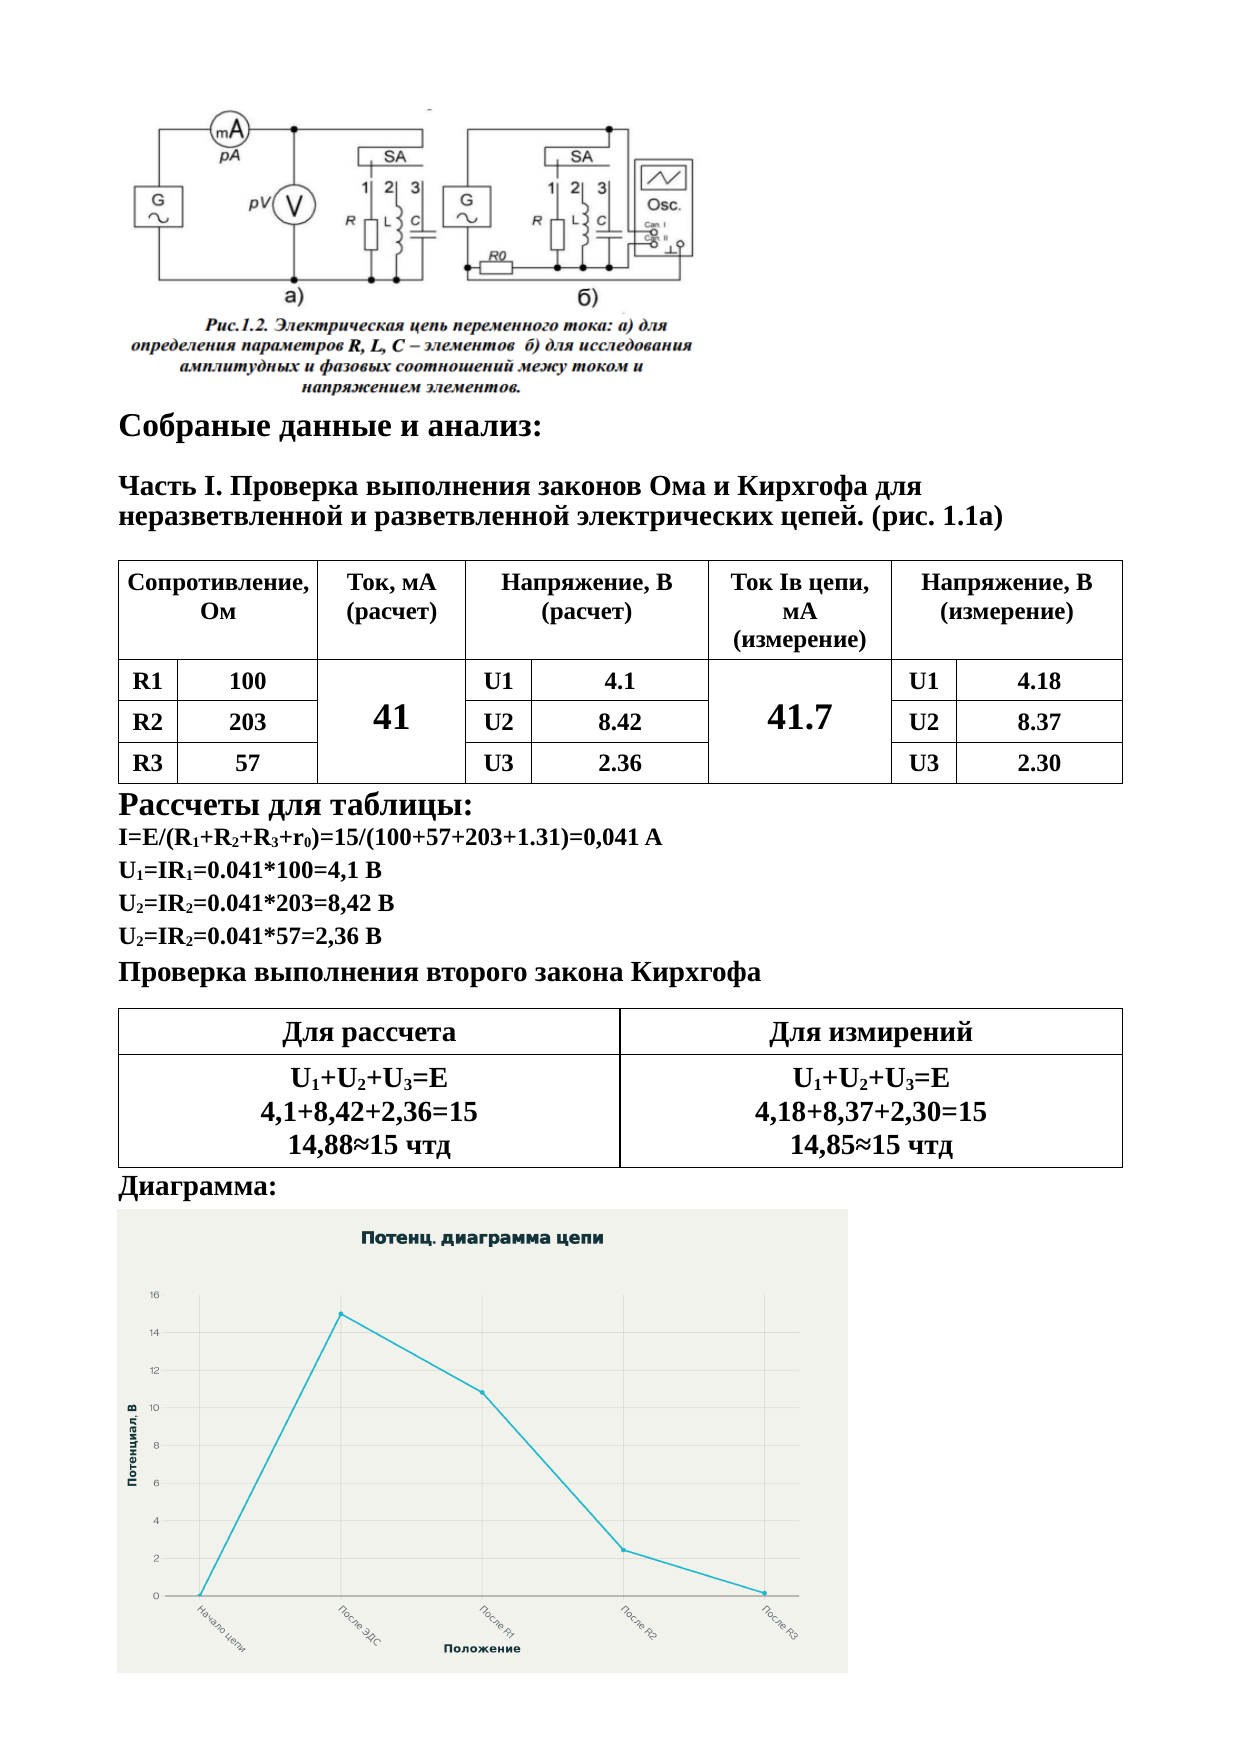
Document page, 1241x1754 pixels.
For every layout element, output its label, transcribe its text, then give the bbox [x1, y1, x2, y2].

table_header Для рассчета [119, 1009, 619, 1053]
text U2=IR2=0.041*57=2,36 B [118, 921, 1122, 950]
table_cell U2 [466, 701, 531, 742]
table_cell R1 [119, 660, 177, 700]
text Диаграмма: [118, 1168, 1122, 1201]
table_header Для измирений [621, 1009, 1122, 1053]
text Рассчеты для таблицы: [118, 784, 1122, 822]
table_cell R3 [119, 743, 177, 783]
table_cell U1 [892, 660, 956, 700]
table_cell R2 [119, 701, 177, 742]
picture [110, 103, 731, 408]
text Собраные данные и анализ: [118, 413, 1122, 442]
table_cell U1+U2+U3=E 4,18+8,37+2,30=15 14,85≈15 чтд [621, 1055, 1122, 1167]
table_cell U1+U2+U3=E 4,1+8,42+2,36=15 14,88≈15 чтд [119, 1055, 619, 1167]
table_cell U3 [466, 743, 531, 783]
table_cell 2.36 [532, 743, 708, 783]
text I=E/(R1+R2+R3+r0)=15/(100+57+203+1.31)=0,041 A [118, 822, 1122, 851]
table_cell 2.30 [957, 743, 1122, 783]
table_cell 203 [178, 701, 317, 742]
table_cell 57 [178, 743, 317, 783]
table_header Напряжение, В (расчет) [466, 561, 708, 659]
table_header Напряжение, В (измерение) [892, 561, 1122, 659]
text U2=IR2=0.041*203=8,42 B [118, 888, 1122, 917]
table_cell 100 [178, 660, 317, 700]
table_cell 41.7 [709, 660, 891, 783]
table_header Ток, мА (расчет) [318, 561, 465, 659]
table_cell 41 [318, 660, 465, 783]
table_header Ток Iв цепи, мА (измерение) [709, 561, 891, 659]
table_header Сопротивление, Ом [119, 561, 317, 659]
table_cell U2 [892, 701, 956, 742]
table_cell U1 [466, 660, 531, 700]
table_cell 4.18 [957, 660, 1122, 700]
picture [117, 1209, 848, 1673]
text U1=IR1=0.041*100=4,1 B [118, 855, 1122, 884]
text Проверка выполнения второго закона Кирхгофа [118, 954, 1122, 988]
table_cell U3 [892, 743, 956, 783]
text Часть I. Проверка выполнения законов Ома и Кирхгофа для неразветвленной и разветвленной электрических цепей. (рис. 1.1a) [118, 472, 1122, 531]
table_cell 8.37 [957, 701, 1122, 742]
table_cell 4.1 [532, 660, 708, 700]
table_cell 8.42 [532, 701, 708, 742]
